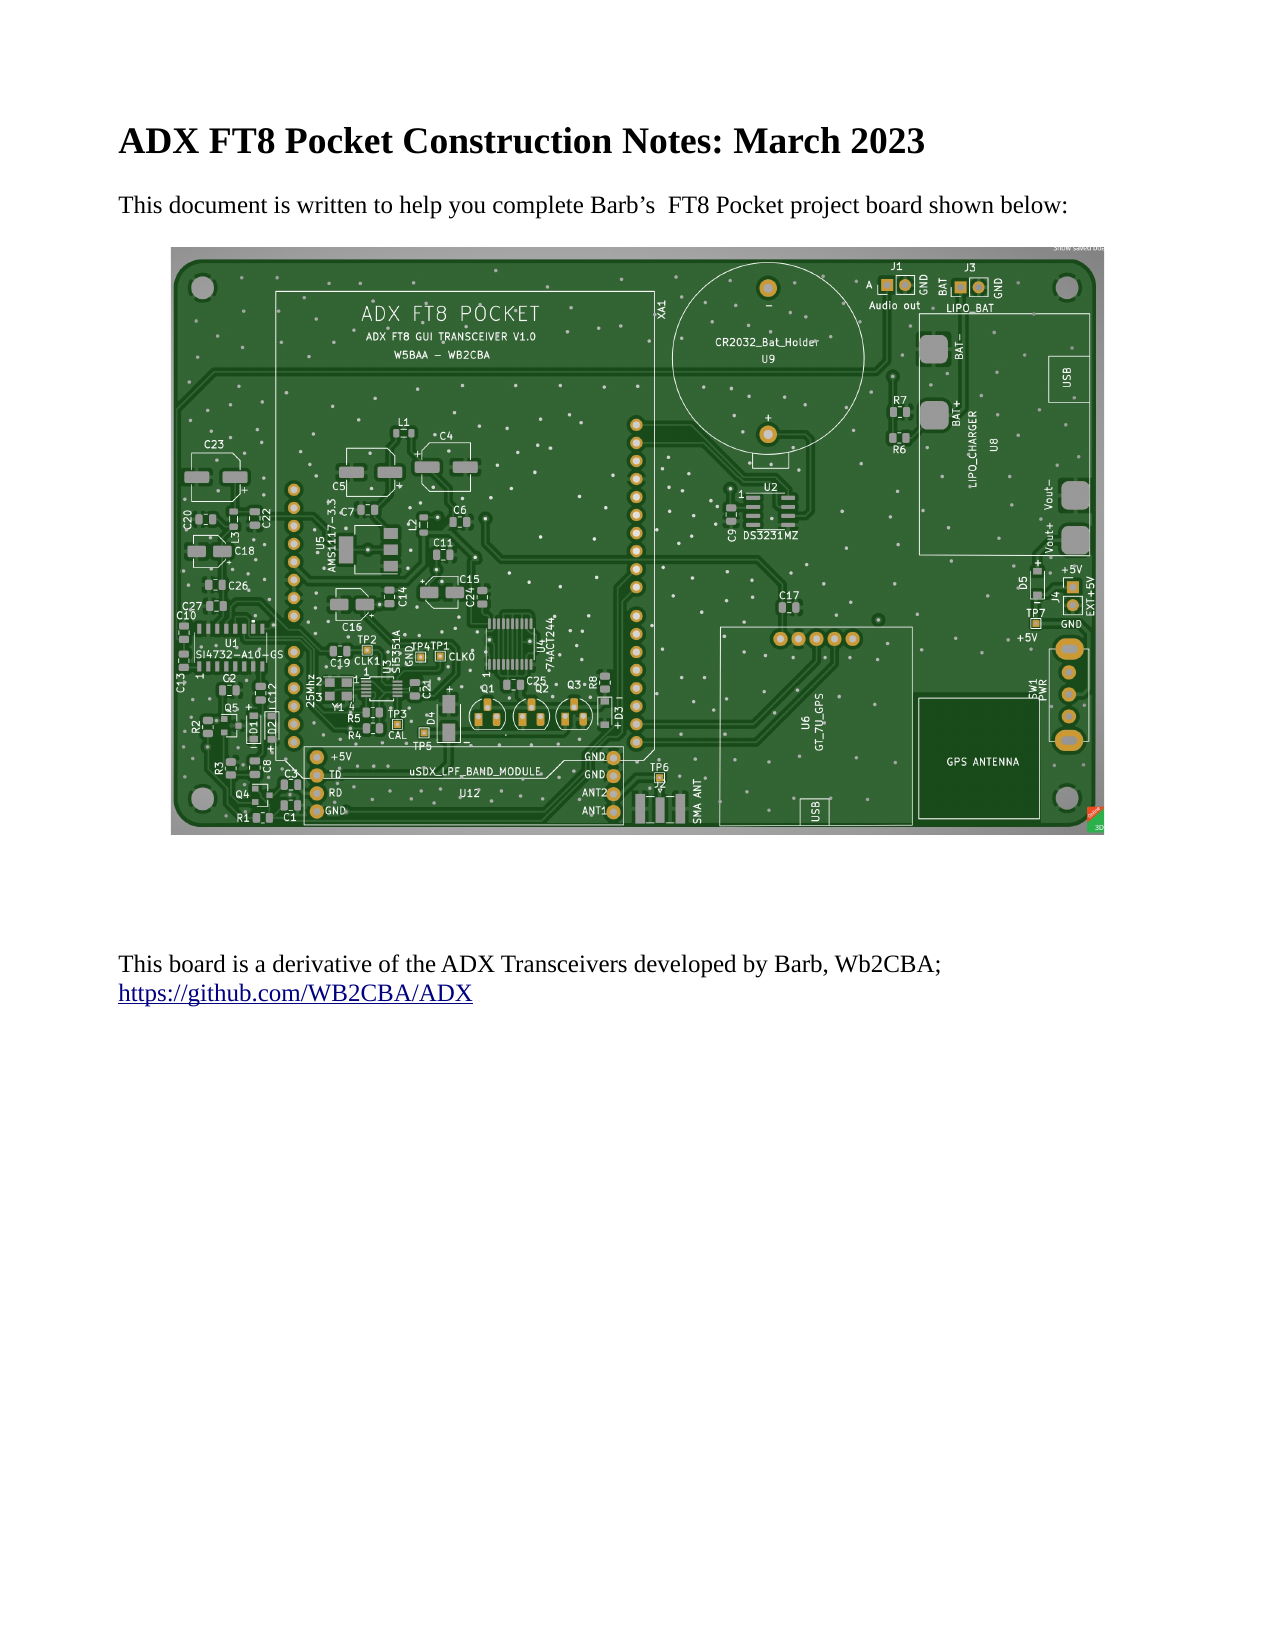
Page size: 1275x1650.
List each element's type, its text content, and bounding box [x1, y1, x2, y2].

text This board is a derivative of the ADX Transceivers developed by Barb, Wb2CBA; [118, 949, 1157, 978]
text https://github.com/WB2CBA/ADX [118, 978, 1157, 1007]
text This document is written to help you complete Barb’s FT8 Pocket project board shown below: [118, 190, 1157, 219]
picture [170, 247, 1105, 835]
text ADX FT8 Pocket Construction Notes: March 2023 [118, 118, 1157, 161]
